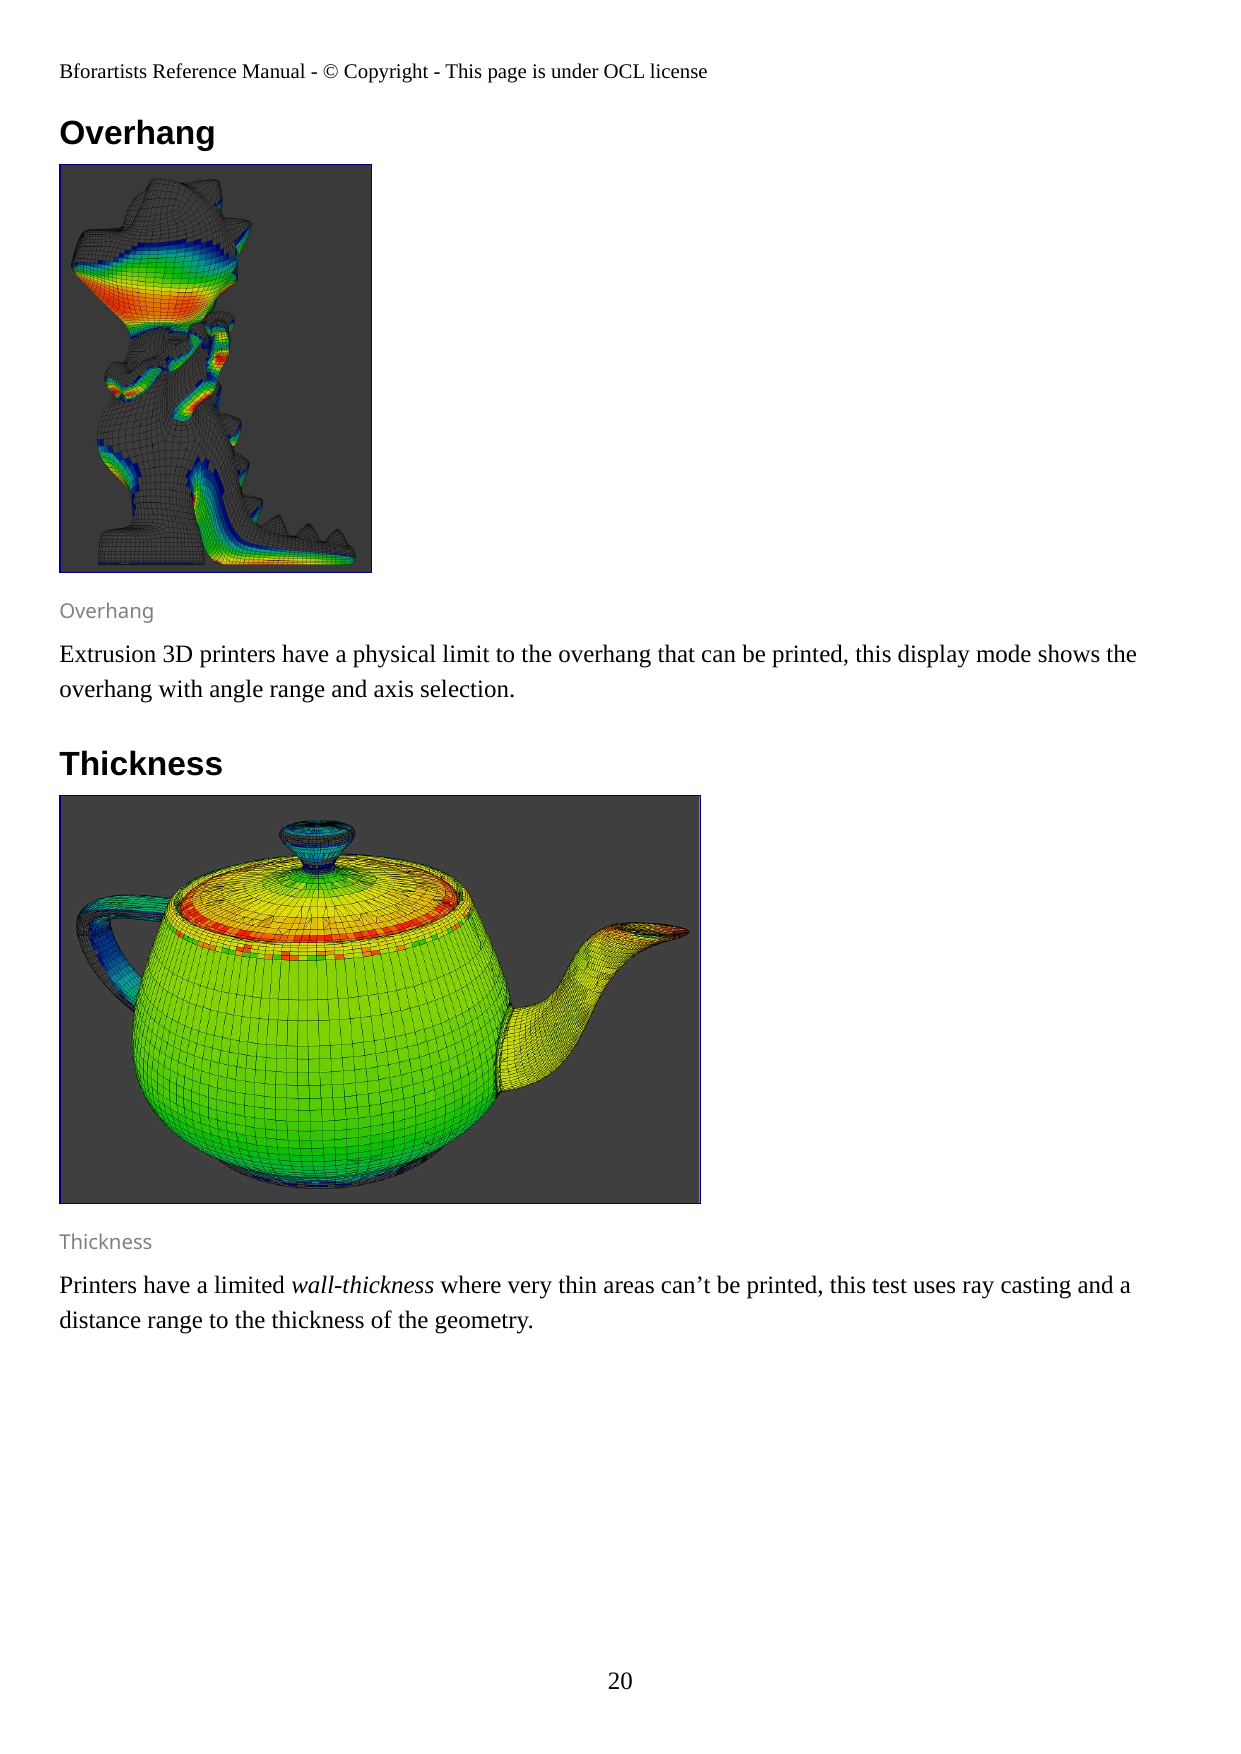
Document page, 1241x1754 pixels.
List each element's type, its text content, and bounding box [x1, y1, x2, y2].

picture [61, 796, 700, 1203]
text Overhang [59, 593, 1181, 625]
subtitle Overhang [59, 113, 1181, 151]
picture [61, 165, 371, 572]
subtitle Thickness [59, 744, 1181, 782]
text Printers have a limited wall-thickness where very thin areas can’t be printed, this test uses ray casting and a distance range to the thickness of the geometry. [59, 1270, 1181, 1333]
text Extrusion 3D printers have a physical limit to the overhang that can be printed, this display mode shows the overhang with angle range and axis selection. [59, 639, 1181, 702]
text Thickness [59, 1224, 1181, 1256]
